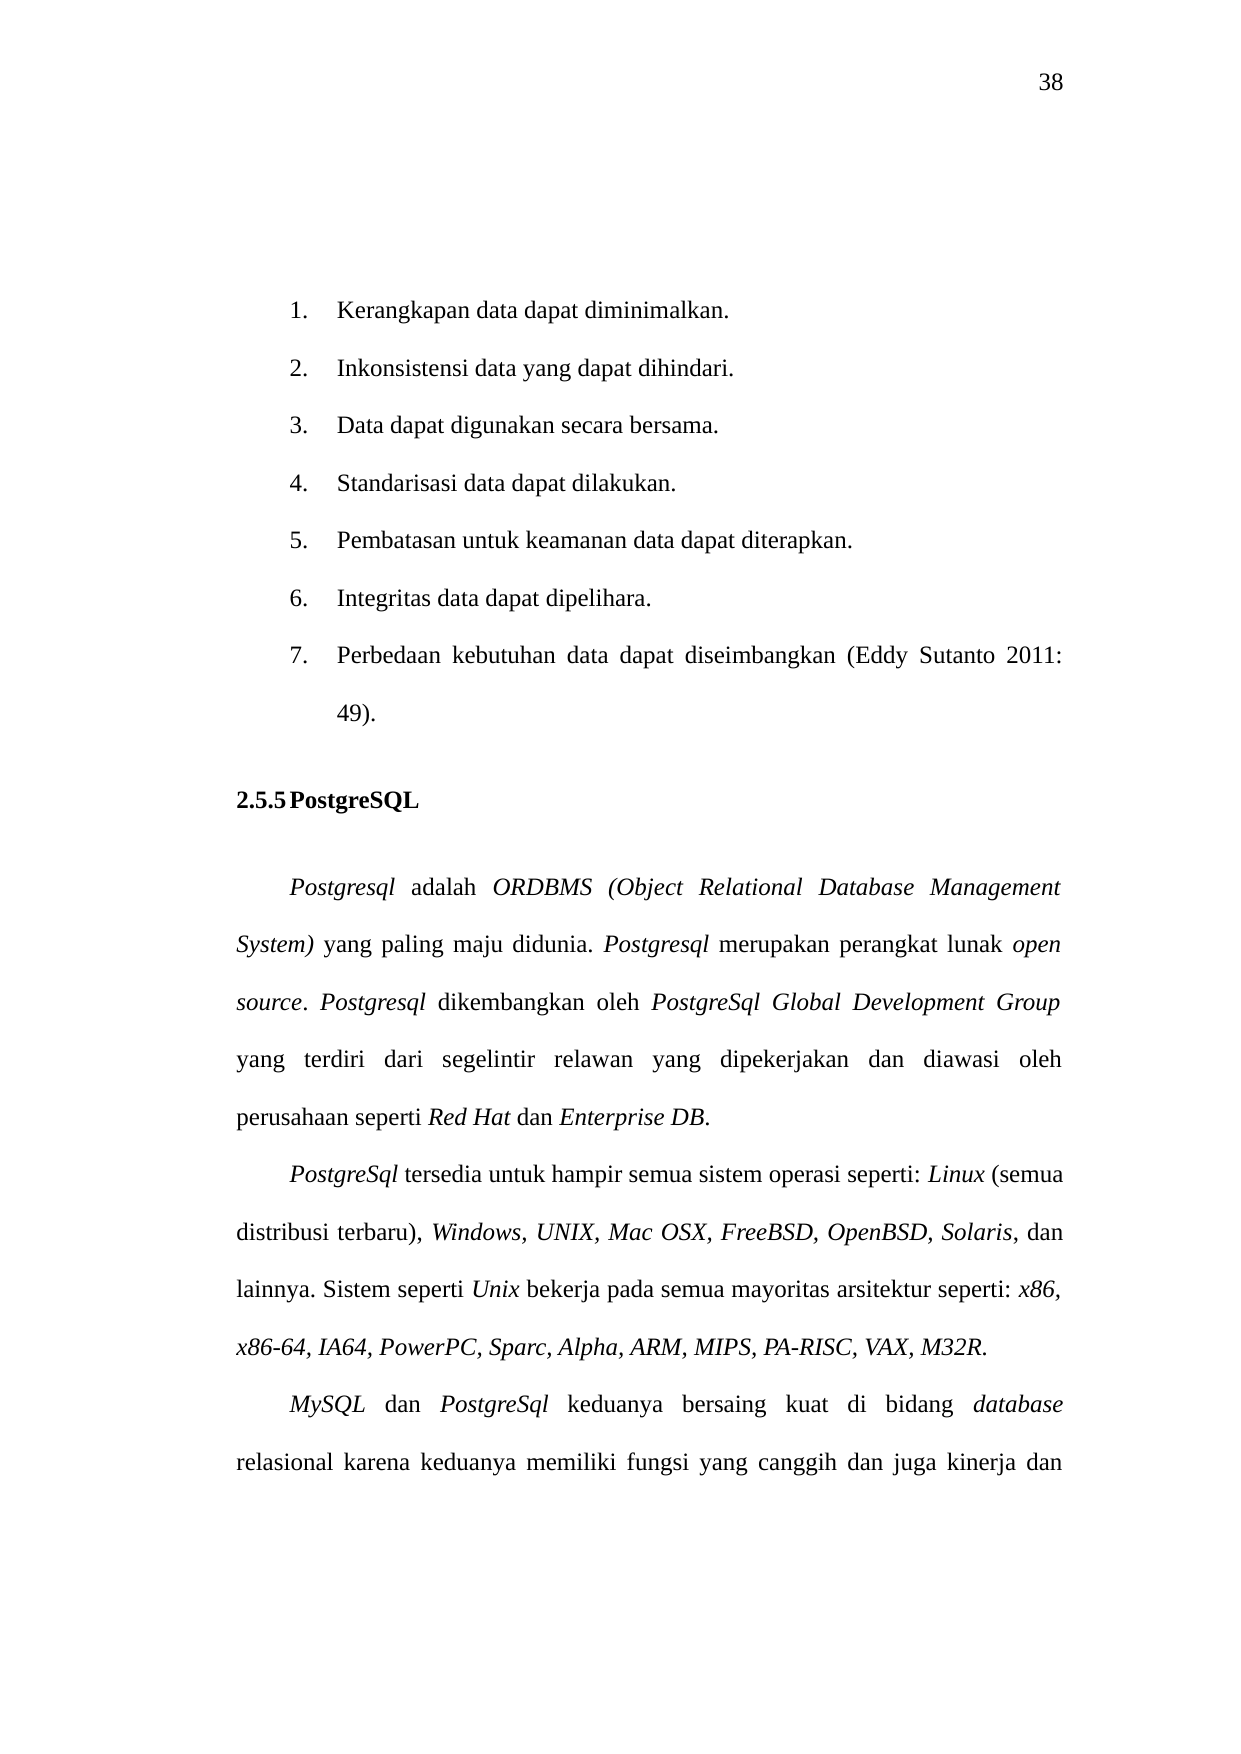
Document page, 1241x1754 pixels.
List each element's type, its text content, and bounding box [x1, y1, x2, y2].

list Integritas data dapat dipelihara. [289, 583, 1063, 612]
list Pembatasan untuk keamanan data dapat diterapkan. [289, 525, 1063, 554]
list Kerangkapan data dapat diminimalkan. [289, 295, 1063, 324]
list Perbedaan kebutuhan data dapat diseimbangkan (Eddy Sutanto 2011: 49). [289, 640, 1063, 727]
list Data dapat digunakan secara bersama. [289, 410, 1063, 439]
list Standarisasi data dapat dilakukan. [289, 468, 1063, 497]
list Inkonsistensi data yang dapat dihindari. [289, 353, 1063, 382]
text PostgreSql tersedia untuk hampir semua sistem operasi seperti: Linux (semua distribusi terbaru), Windows, UNIX, Mac OSX, FreeBSD, OpenBSD, Solaris, dan lainnya. Sistem seperti Unix bekerja pada semua mayoritas arsitektur seperti: x86, x86-64, IA64, PowerPC, Sparc, Alpha, ARM, MIPS, PA-RISC, VAX, M32R. [236, 1159, 1063, 1361]
subtitle 2.5.5 PostgreSQL [236, 785, 1063, 813]
text Postgresql adalah ORDBMS (Object Relational Database Management System) yang paling maju didunia. Postgresql merupakan perangkat lunak open source. Postgresql dikembangkan oleh PostgreSql Global Development Group yang terdiri dari segelintir relawan yang dipekerjakan dan diawasi oleh perusahaan seperti Red Hat dan Enterprise DB. [236, 872, 1063, 1131]
text MySQL dan PostgreSql keduanya bersaing kuat di bidang database relasional karena keduanya memiliki fungsi yang canggih dan juga kinerja dan [236, 1389, 1063, 1476]
